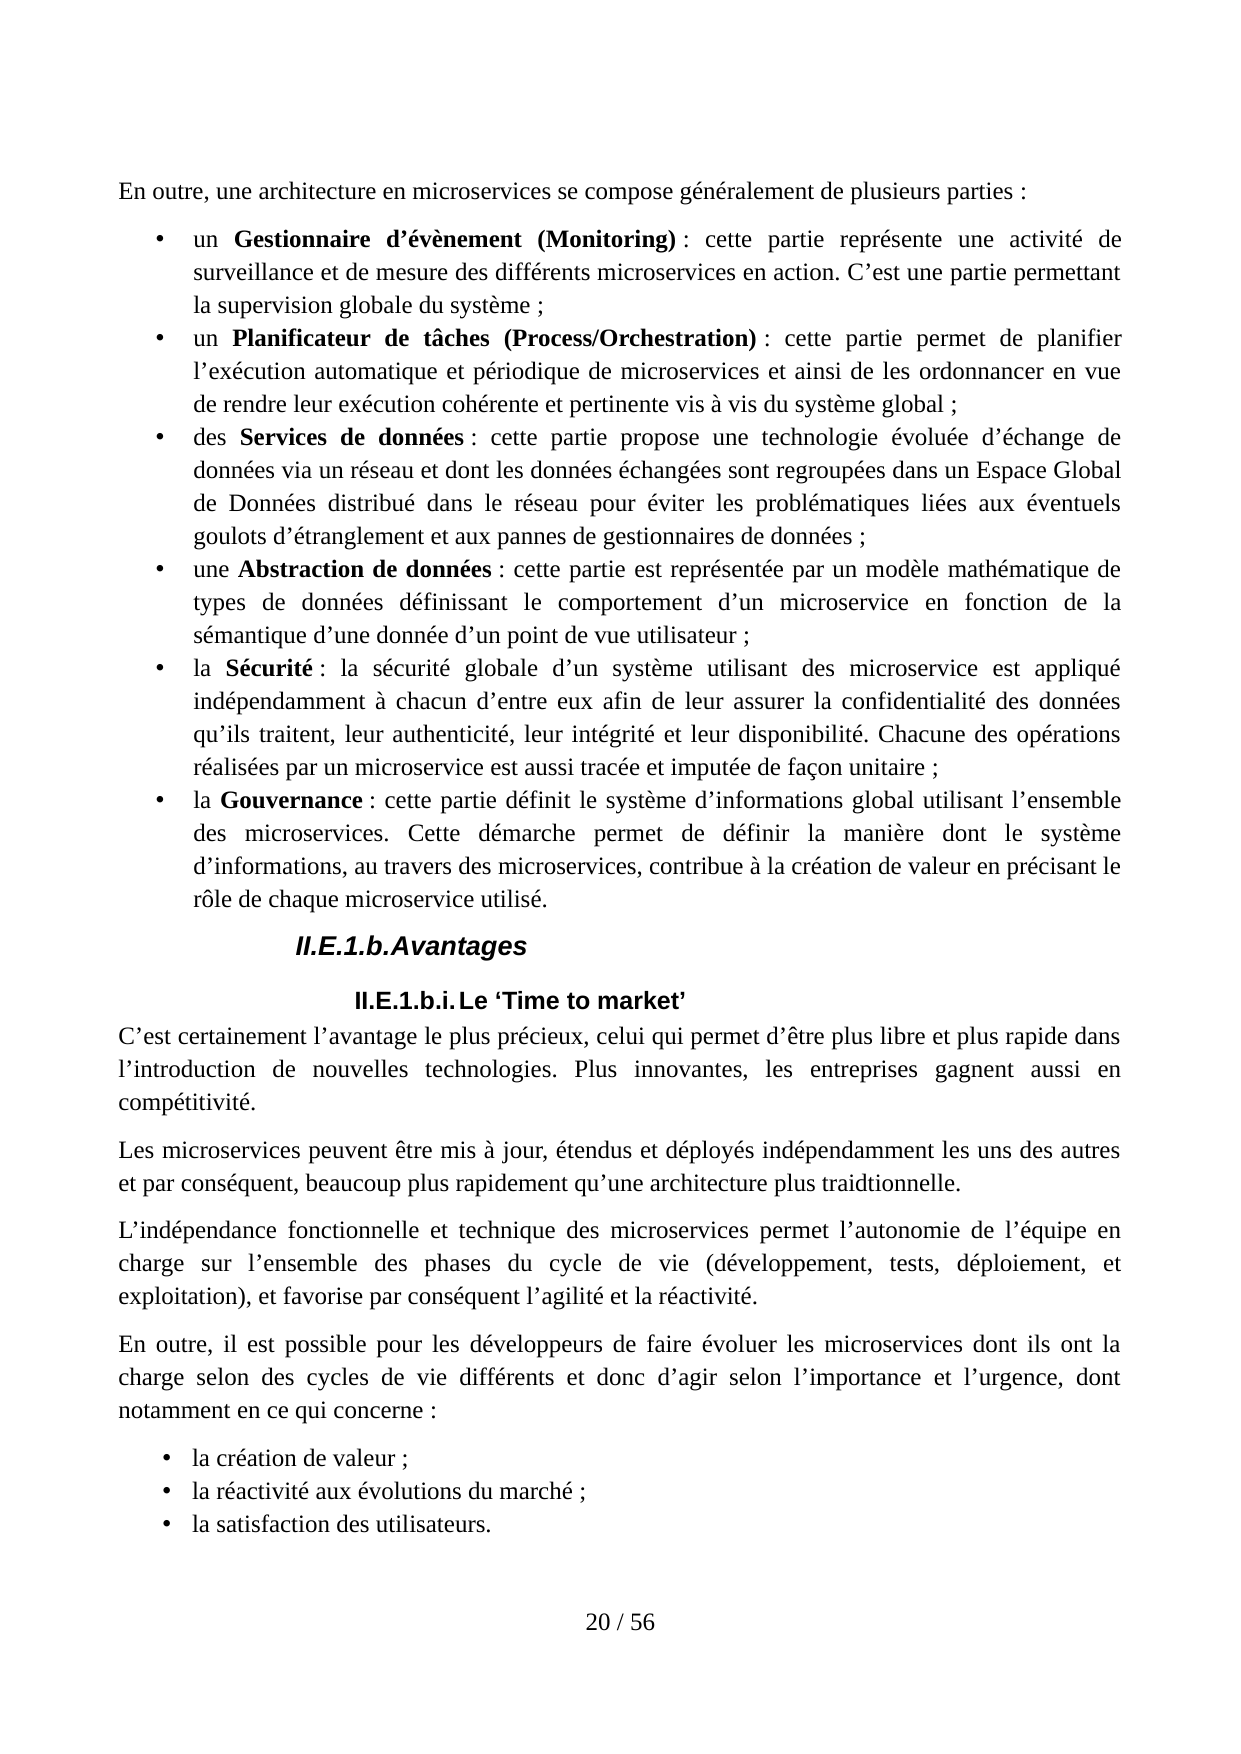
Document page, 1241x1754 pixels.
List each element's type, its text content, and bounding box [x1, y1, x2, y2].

text En outre, il est possible pour les développeurs de faire évoluer les microservices dont ils ont la charge selon des cycles de vie différents et donc d’agir selon l’importance et l’urgence, dont notamment en ce qui concerne : [118, 1329, 1122, 1424]
text C’est certainement l’avantage le plus précieux, celui qui permet d’être plus libre et plus rapide dans l’introduction de nouvelles technologies. Plus innovantes, les entreprises gagnent aussi en compétitivité. [118, 1021, 1122, 1116]
list un Gestionnaire d’évènement (Monitoring) : cette partie représente une activité de surveillance et de mesure des différents microservices en action. C’est une partie permettant la supervision globale du système ; [156, 224, 1122, 319]
text L’indépendance fonctionnelle et technique des microservices permet l’autonomie de l’équipe en charge sur l’ensemble des phases du cycle de vie (développement, tests, déploiement, et exploitation), et favorise par conséquent l’agilité et la réactivité. [118, 1215, 1122, 1310]
list un Planificateur de tâches (Process/Orchestration) : cette partie permet de planifier l’exécution automatique et périodique de microservices et ainsi de les ordonnancer en vue de rendre leur exécution cohérente et pertinente vis à vis du système global ; [156, 323, 1122, 418]
subtitle Le ‘Time to market’ [118, 986, 1122, 1015]
list la Sécurité : la sécurité globale d’un système utilisant des microservice est appliqué indépendamment à chacun d’entre eux afin de leur assurer la confidentialité des données qu’ils traitent, leur authenticité, leur intégrité et leur disponibilité. Chacune des opérations réalisées par un microservice est aussi tracée et imputée de façon unitaire ; [156, 653, 1122, 781]
subtitle Avantages [118, 930, 1122, 961]
text En outre, une architecture en microservices se compose généralement de plusieurs parties : [118, 176, 1122, 205]
list la Gouvernance : cette partie définit le système d’informations global utilisant l’ensemble des microservices. Cette démarche permet de définir la manière dont le système d’informations, au travers des microservices, contribue à la création de valeur en précisant le rôle de chaque microservice utilisé. [156, 785, 1122, 913]
list la création de valeur ; [162, 1443, 1122, 1471]
list la satisfaction des utilisateurs. [162, 1509, 1122, 1537]
list la réactivité aux évolutions du marché ; [162, 1476, 1122, 1504]
text Les microservices peuvent être mis à jour, étendus et déployés indépendamment les uns des autres et par conséquent, beaucoup plus rapidement qu’une architecture plus traidtionnelle. [118, 1135, 1122, 1197]
list une Abstraction de données : cette partie est représentée par un modèle mathématique de types de données définissant le comportement d’un microservice en fonction de la sémantique d’une donnée d’un point de vue utilisateur ; [156, 554, 1122, 649]
list des Services de données : cette partie propose une technologie évoluée d’échange de données via un réseau et dont les données échangées sont regroupées dans un Espace Global de Données distribué dans le réseau pour éviter les problématiques liées aux éventuels goulots d’étranglement et aux pannes de gestionnaires de données ; [156, 422, 1122, 550]
